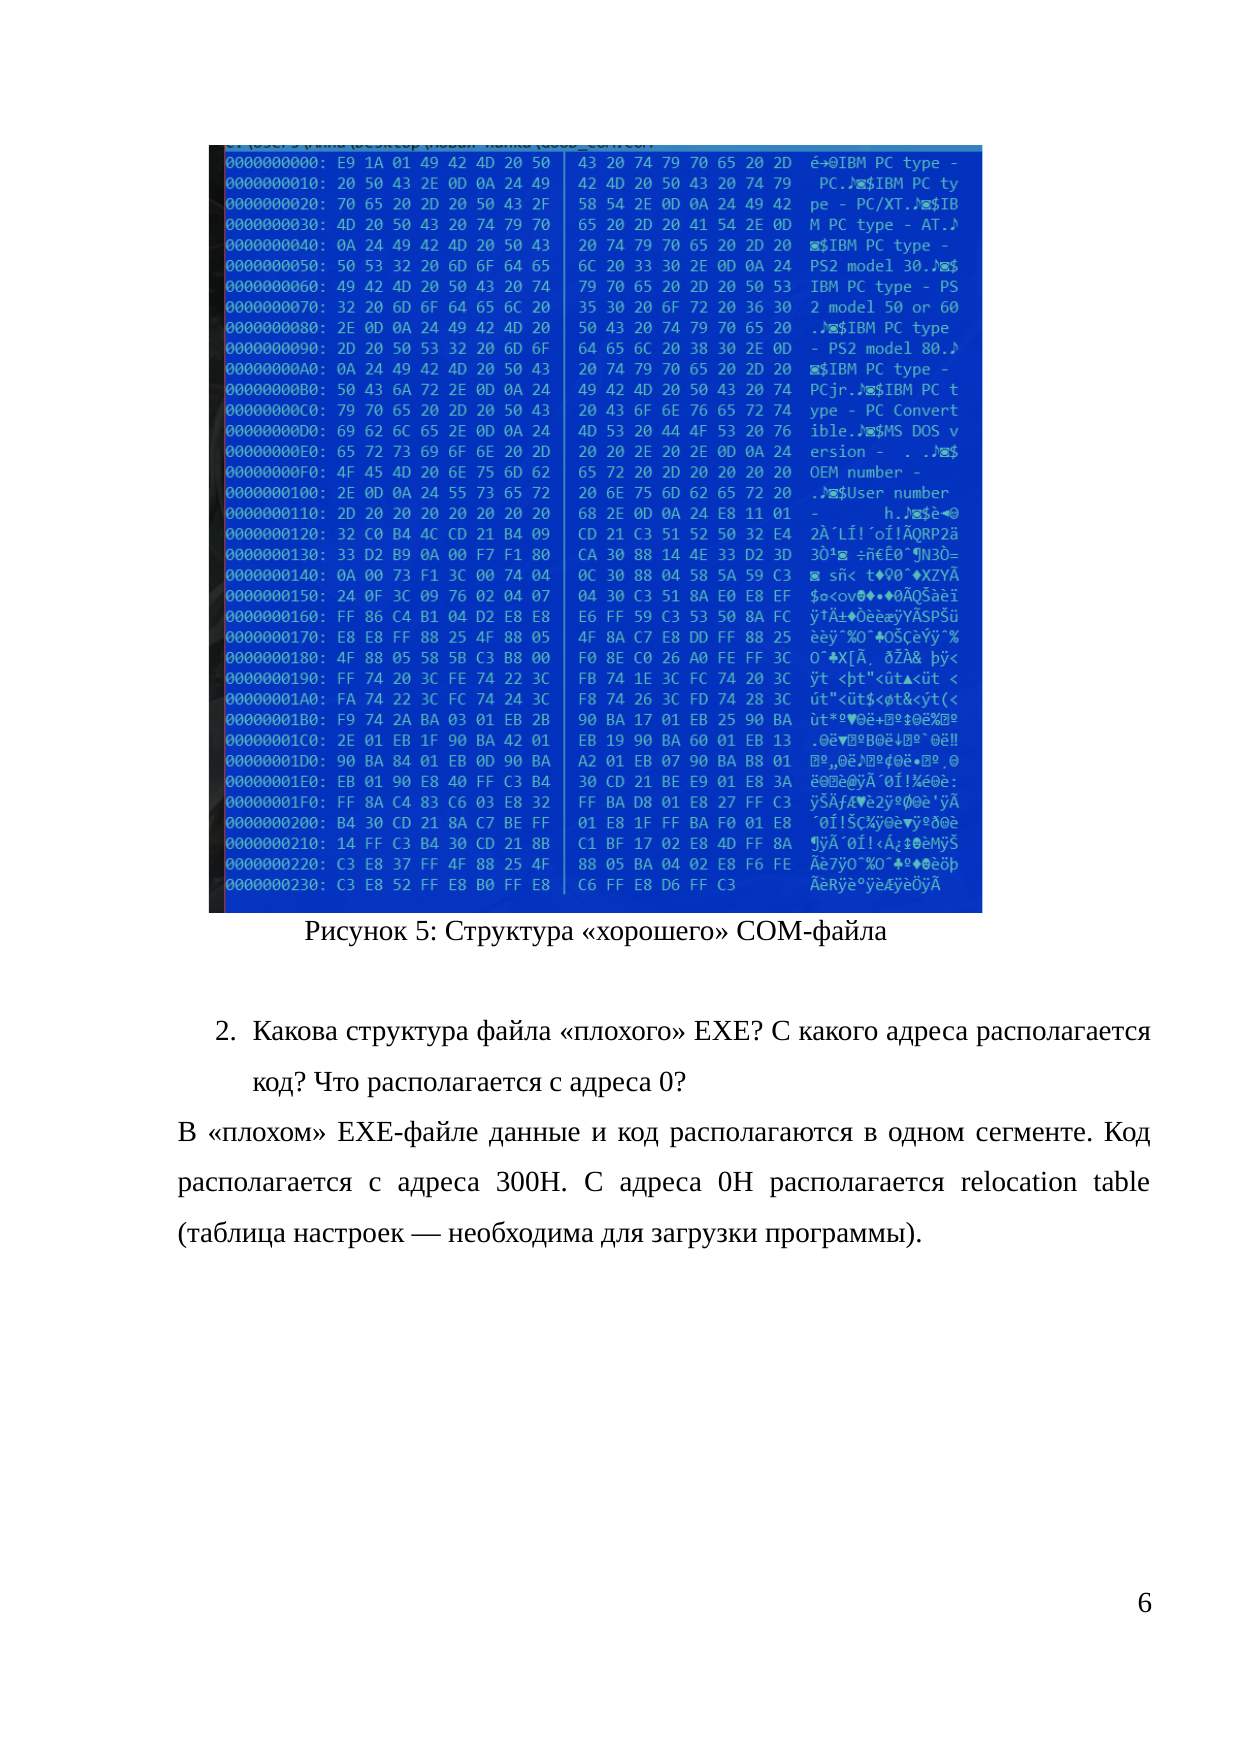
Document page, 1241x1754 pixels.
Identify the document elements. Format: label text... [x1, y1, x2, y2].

list Какова структура файла «плохого» EXE? С какого адреса располагается код? Что располагается с адреса 0? [215, 1013, 1152, 1097]
list В «плохом» EXE-файле данные и код располагаются в одном сегменте. Код располагается с адреса 300H. С адреса 0H располагается relocation table (таблица настроек — необходима для загрузки программы). [177, 1114, 1152, 1248]
picture [208, 145, 617, 913]
text Рисунок 5: Структура «хорошего» COM-файла [209, 146, 982, 946]
